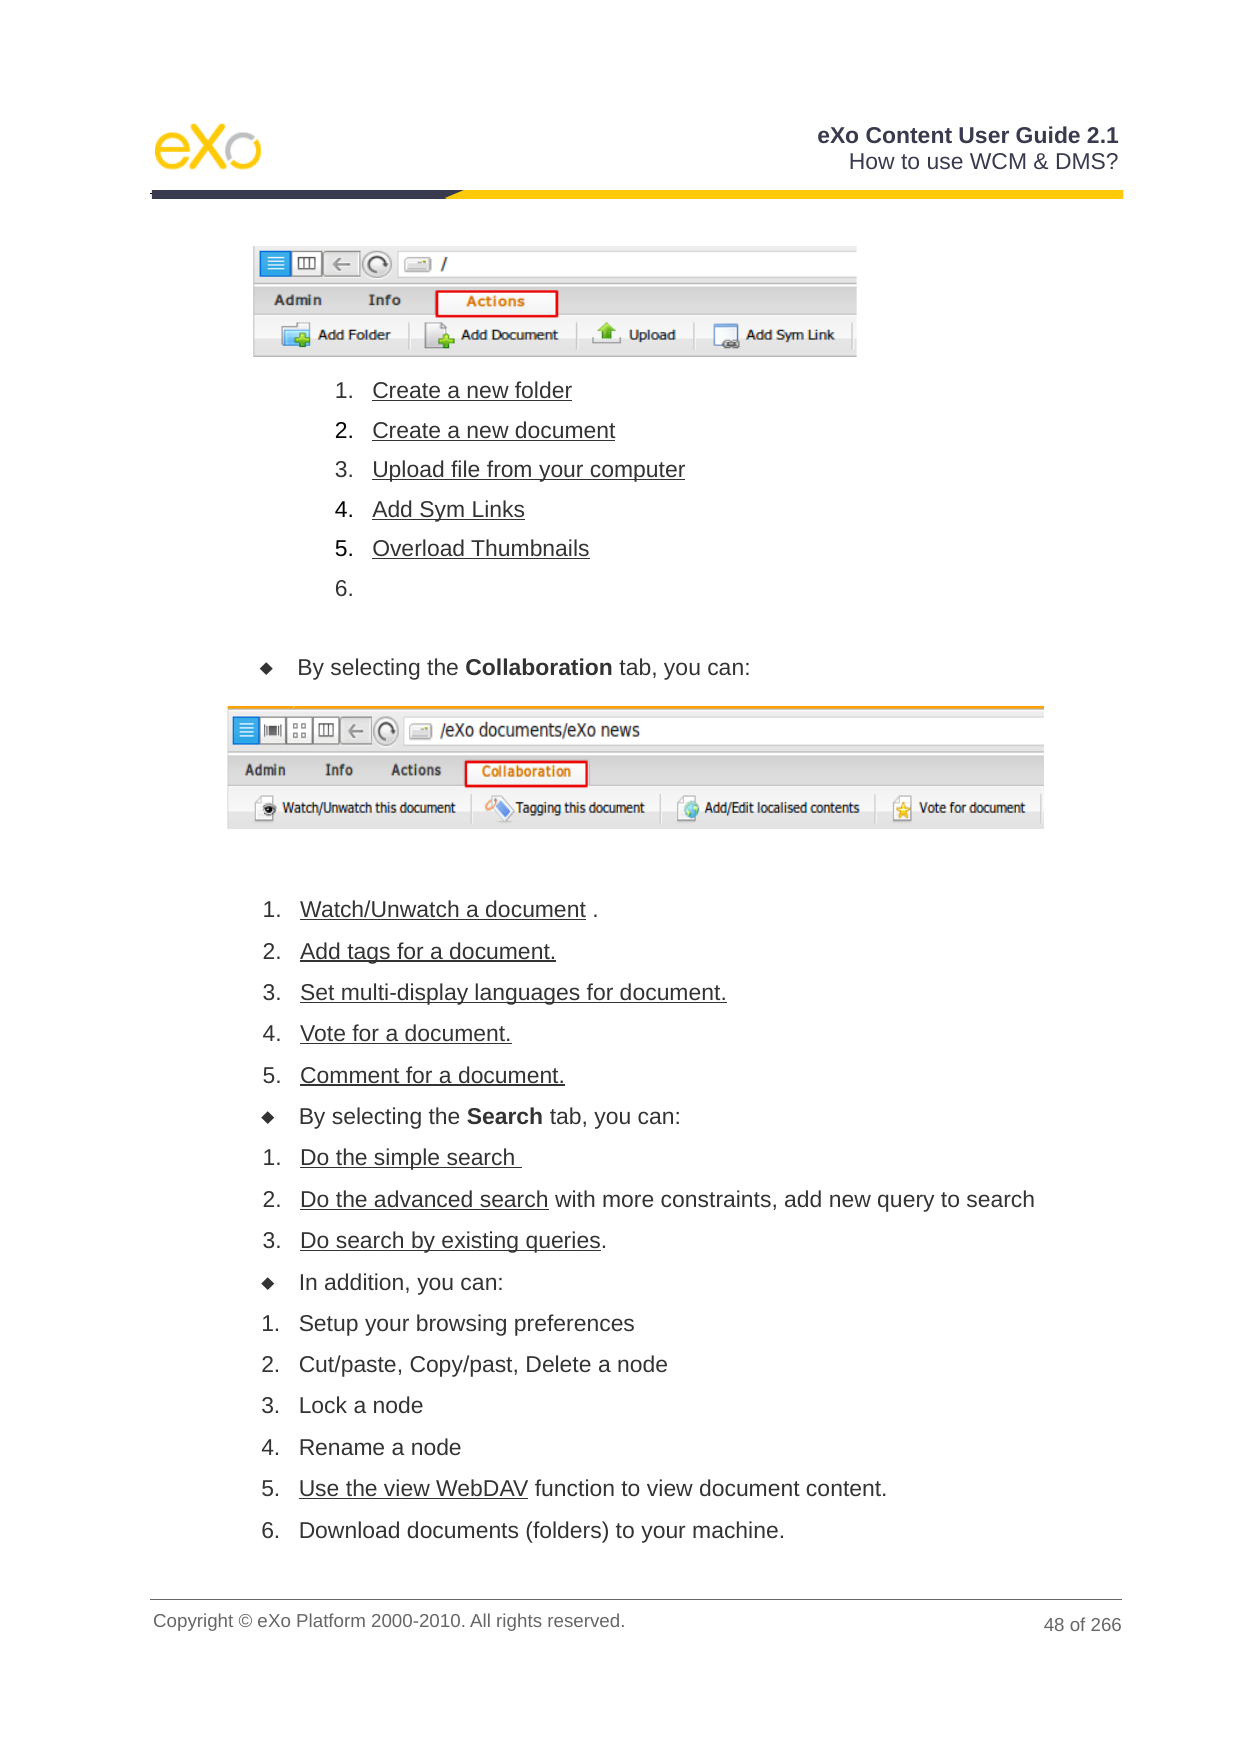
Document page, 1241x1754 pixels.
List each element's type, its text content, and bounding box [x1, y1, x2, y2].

picture [155, 123, 262, 170]
list Do search by existing queries. [262, 1227, 1122, 1253]
list Add Sym Links [334, 496, 1122, 522]
picture [253, 246, 857, 357]
list Cut/paste, Copy/past, Delete a node [261, 1351, 1122, 1377]
picture [151, 190, 1124, 199]
list Overload Thumbnails [334, 535, 1122, 562]
list Use the view WebDAV function to view document content. [261, 1475, 1122, 1502]
list Create a new folder [334, 223, 1122, 404]
list Upload file from your computer [334, 456, 1122, 483]
list In addition, you can: [261, 1268, 1122, 1295]
list Create a new document [334, 417, 1122, 443]
list Watch/Unwatch a document . [262, 896, 1122, 923]
picture [227, 706, 1044, 829]
list Do the simple search [262, 1144, 1122, 1171]
list By selecting the Search tab, you can: [261, 1103, 1122, 1129]
list Setup your browsing preferences [261, 1310, 1122, 1336]
list Vote for a document. [262, 1020, 1122, 1047]
list Set multi-display languages for document. [262, 979, 1122, 1005]
list By selecting the Collaboration tab, you can: [259, 654, 1122, 680]
list Lock a node [261, 1392, 1122, 1419]
list Rename a node [261, 1434, 1122, 1460]
list Comment for a document. [262, 1062, 1122, 1088]
list Add tags for a document. [262, 938, 1122, 964]
list Do the advanced search with more constraints, add new query to search [262, 1186, 1122, 1212]
list Download documents (folders) to your machine. [261, 1517, 1122, 1543]
